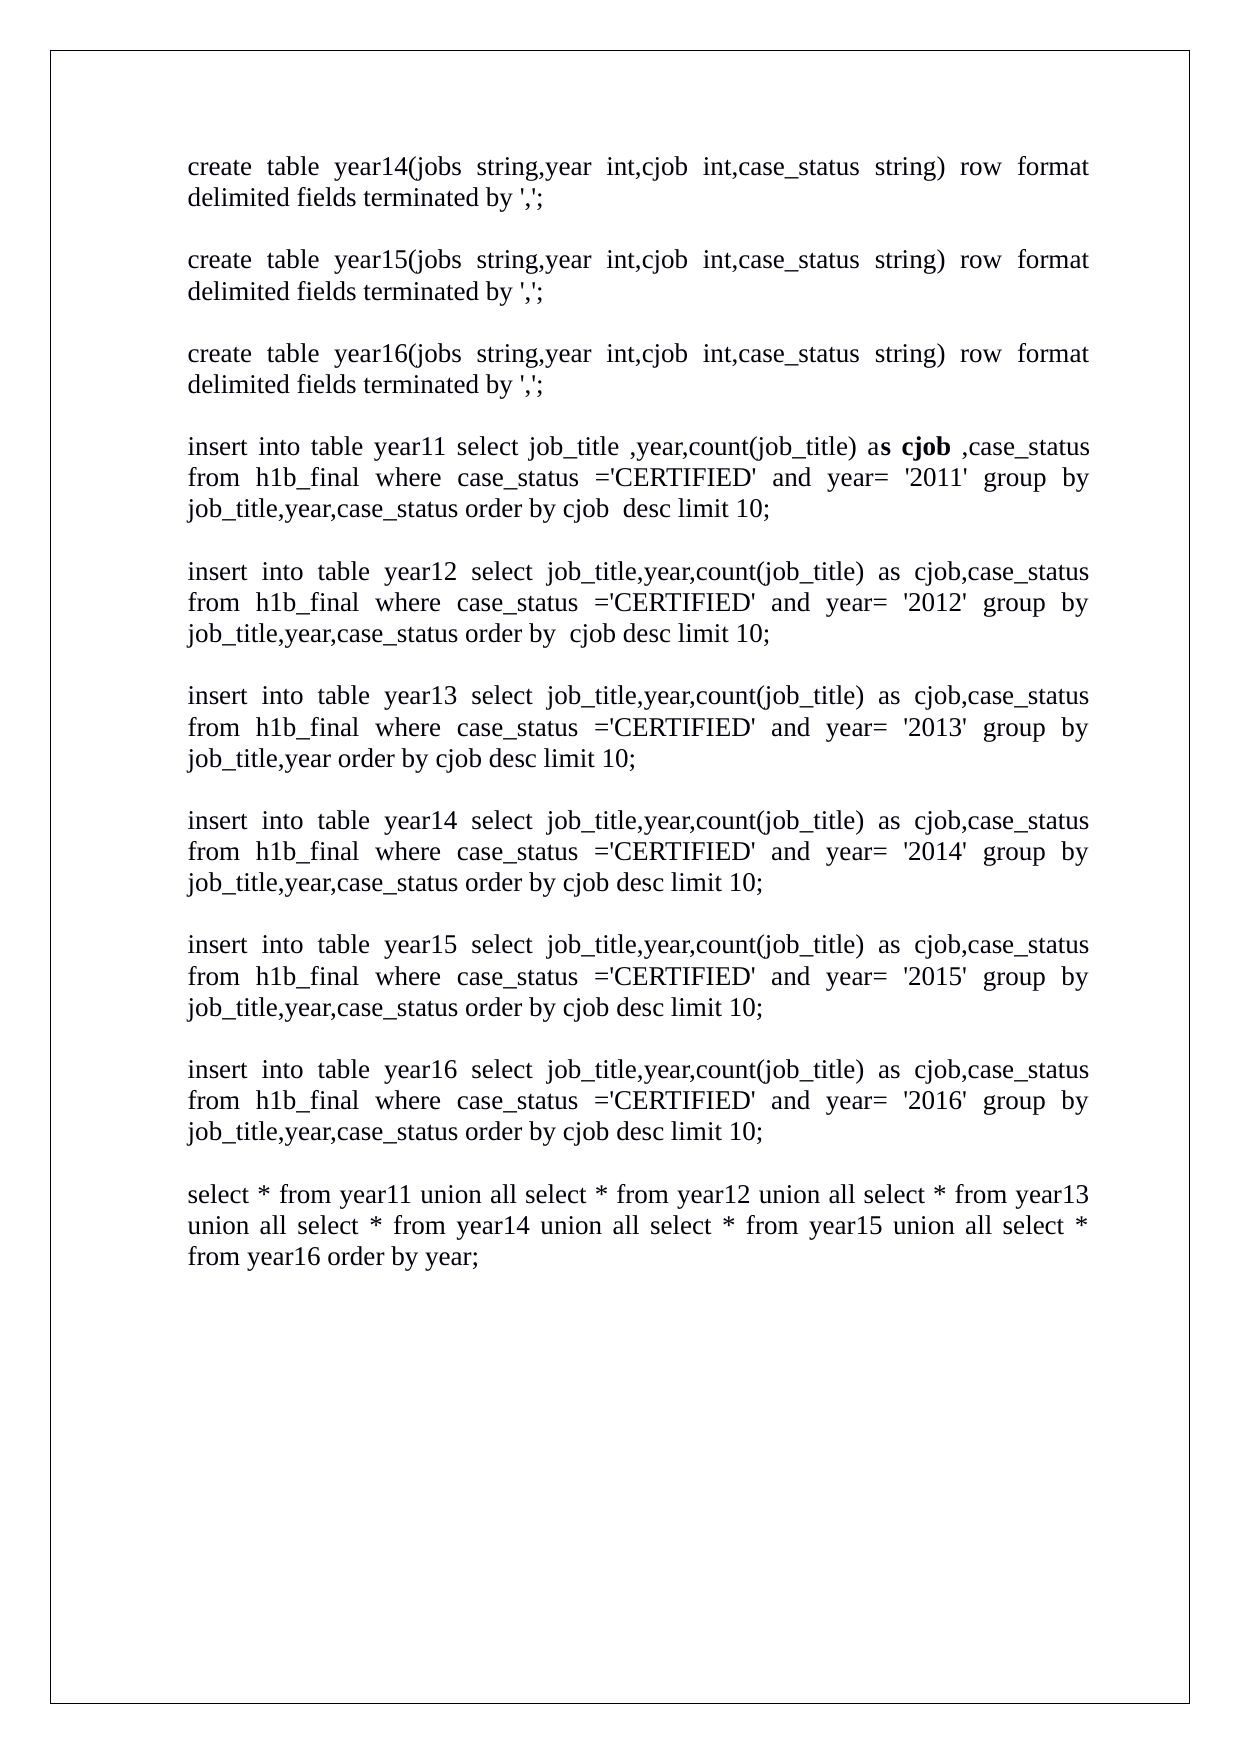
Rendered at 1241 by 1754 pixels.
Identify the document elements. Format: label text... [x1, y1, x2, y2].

text insert into table year15 select job_title,year,count(job_title) as cjob,case_status from h1b_final where case_status ='CERTIFIED' and year= '2015' group by job_title,year,case_status order by cjob desc limit 10; [187, 929, 1090, 1022]
text create table year14(jobs string,year int,cjob int,case_status string) row format delimited fields terminated by ','; [187, 150, 1090, 212]
text insert into table year16 select job_title,year,count(job_title) as cjob,case_status from h1b_final where case_status ='CERTIFIED' and year= '2016' group by job_title,year,case_status order by cjob desc limit 10; [187, 1053, 1090, 1147]
text select * from year11 union all select * from year12 union all select * from year13 union all select * from year14 union all select * from year15 union all select * from year16 order by year; [187, 1178, 1090, 1271]
text insert into table year12 select job_title,year,count(job_title) as cjob,case_status from h1b_final where case_status ='CERTIFIED' and year= '2012' group by job_title,year,case_status order by cjob desc limit 10; [187, 555, 1090, 648]
text create table year15(jobs string,year int,cjob int,case_status string) row format delimited fields terminated by ','; [187, 243, 1090, 306]
text insert into table year11 select job_title ,year,count(job_title) as cjob ,case_status from h1b_final where case_status ='CERTIFIED' and year= '2011' group by job_title,year,case_status order by cjob desc limit 10; [187, 430, 1090, 524]
text insert into table year13 select job_title,year,count(job_title) as cjob,case_status from h1b_final where case_status ='CERTIFIED' and year= '2013' group by job_title,year order by cjob desc limit 10; [187, 679, 1090, 773]
text insert into table year14 select job_title,year,count(job_title) as cjob,case_status from h1b_final where case_status ='CERTIFIED' and year= '2014' group by job_title,year,case_status order by cjob desc limit 10; [187, 804, 1090, 897]
text create table year16(jobs string,year int,cjob int,case_status string) row format delimited fields terminated by ','; [187, 337, 1090, 399]
